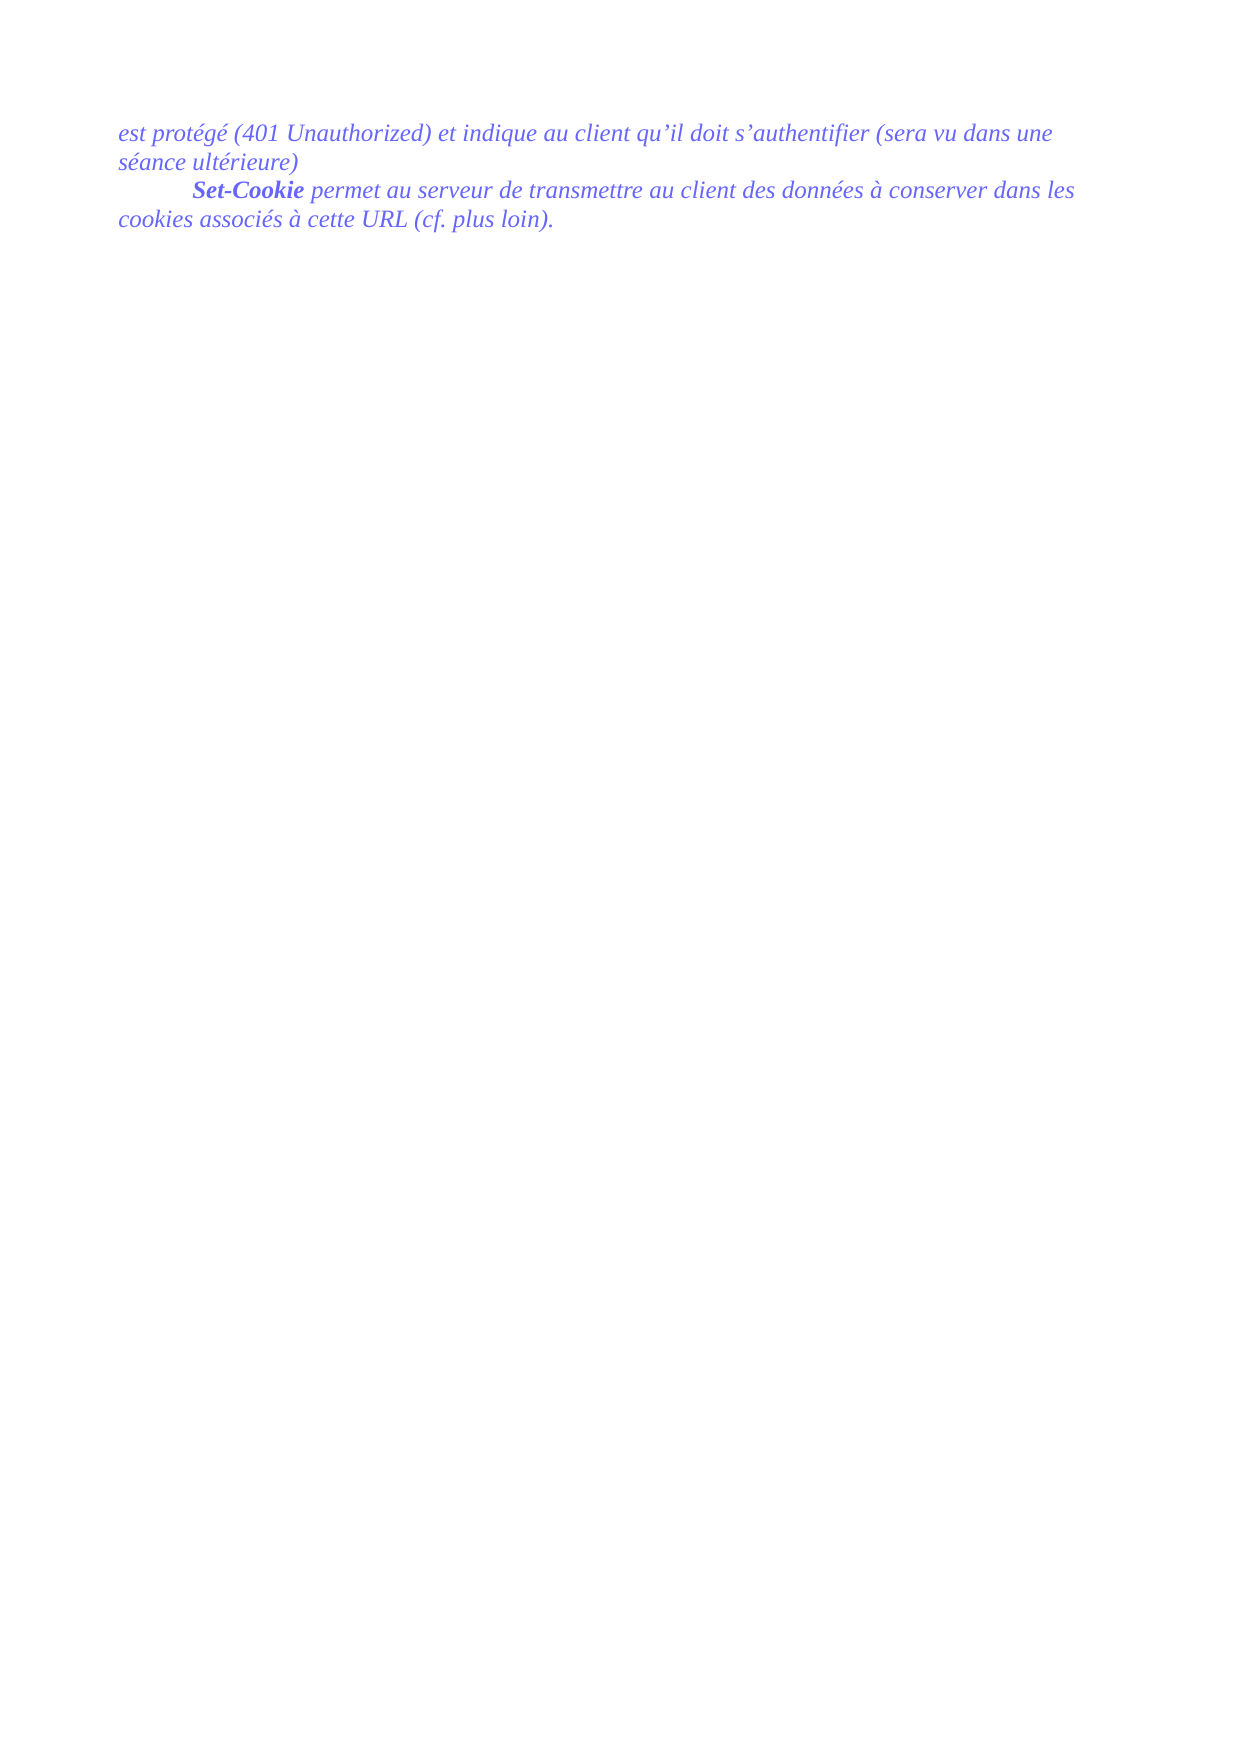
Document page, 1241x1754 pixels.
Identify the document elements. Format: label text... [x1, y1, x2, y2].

text est protégé (401 Unauthorized) et indique au client qu’il doit s’authentifier (sera vu dans une séance ultérieure) [118, 118, 1122, 176]
text Set-Cookie permet au serveur de transmettre au client des données à conserver dans les cookies associés à cette URL (cf. plus loin). [118, 176, 1122, 233]
